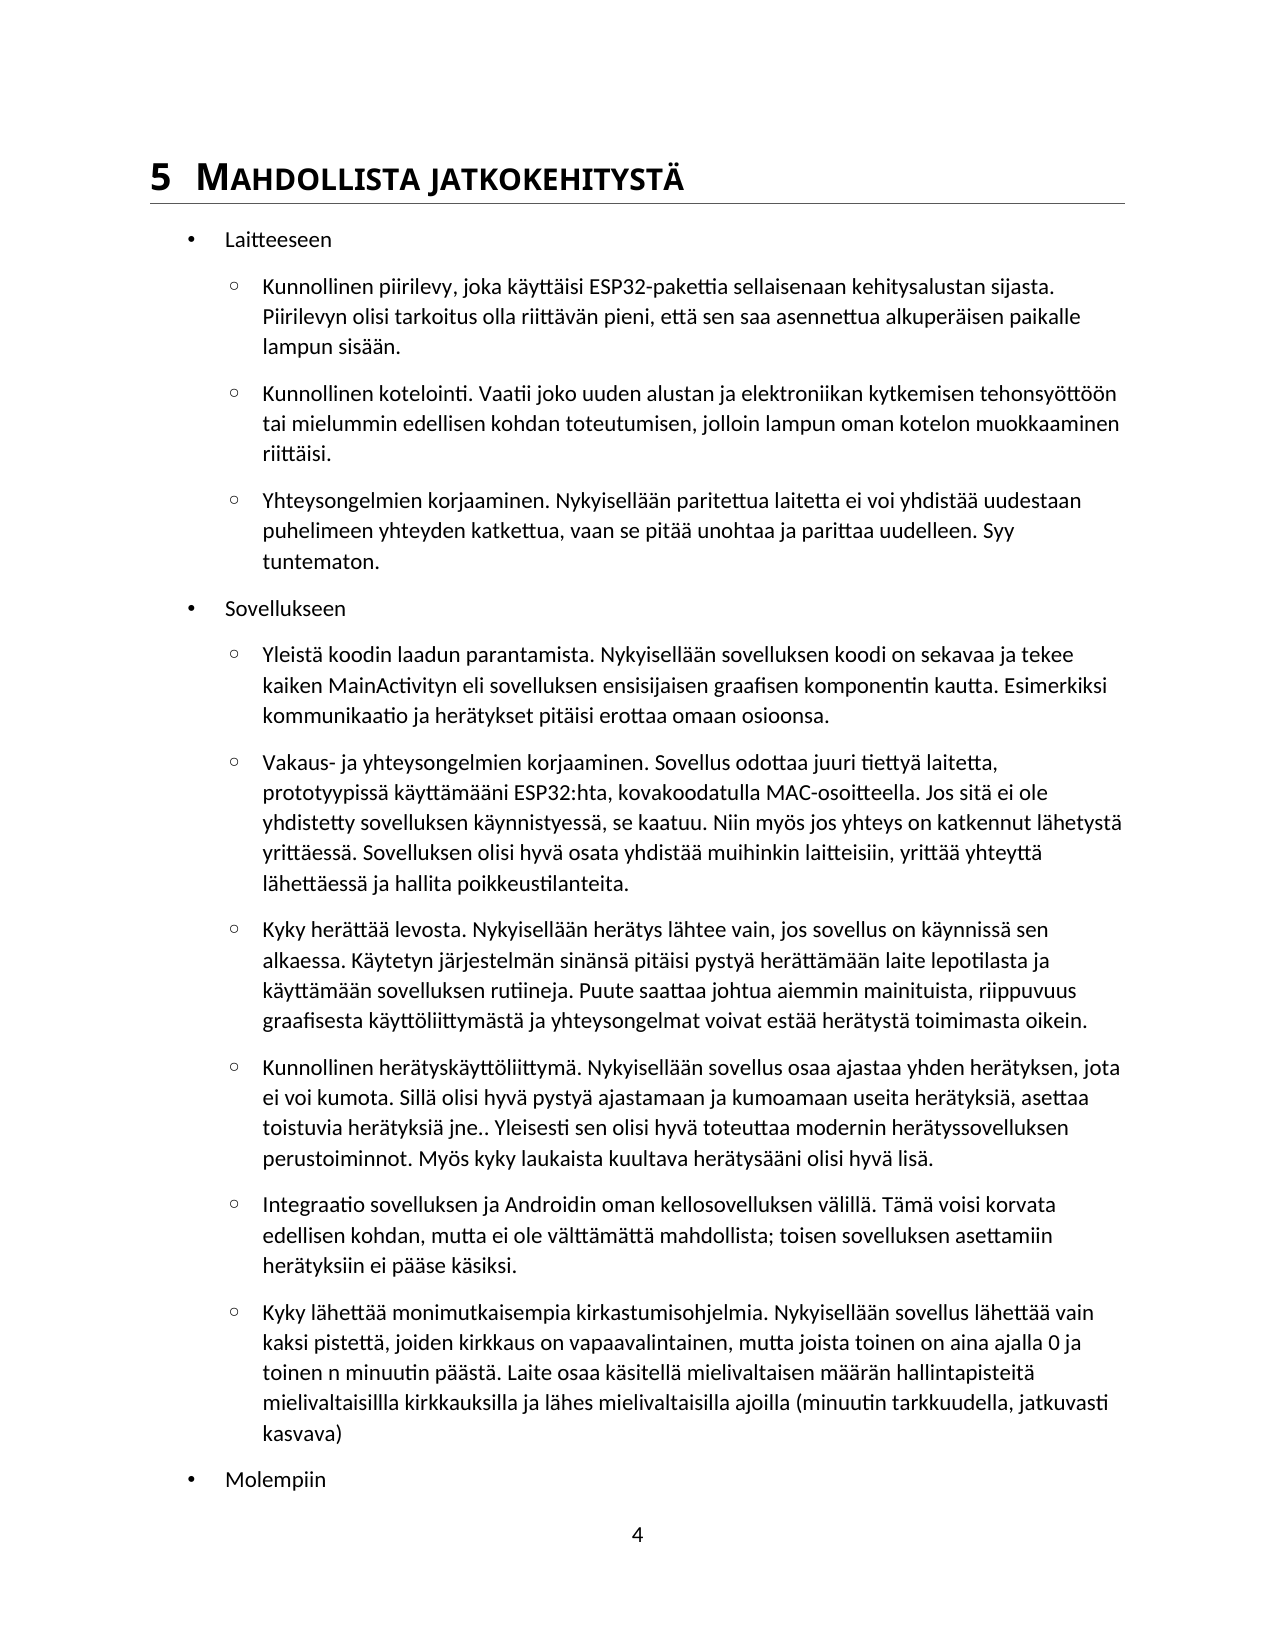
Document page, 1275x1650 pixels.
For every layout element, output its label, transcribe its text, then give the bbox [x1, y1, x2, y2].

list Molempiin [187, 1466, 1125, 1493]
list Kunnollinen herätyskäyttöliittymä. Nykyisellään sovellus osaa ajastaa yhden herätyksen, jota ei voi kumota. Sillä olisi hyvä pystyä ajastamaan ja kumoamaan useita herätyksiä, asettaa toistuvia herätyksiä jne.. Yleisesti sen olisi hyvä toteuttaa modernin herätyssovelluksen perustoiminnot. Myös kyky laukaista kuultava herätysääni olisi hyvä lisä. [225, 1053, 1125, 1172]
list Kyky lähettää monimutkaisempia kirkastumisohjelmia. Nykyisellään sovellus lähettää vain kaksi pistettä, joiden kirkkaus on vapaavalintainen, mutta joista toinen on aina ajalla 0 ja toinen n minuutin päästä. Laite osaa käsitellä mielivaltaisen määrän hallintapisteitä mielivaltaisillla kirkkauksilla ja lähes mielivaltaisilla ajoilla (minuutin tarkkuudella, jatkuvasti kasvava) [225, 1298, 1125, 1447]
list Laitteeseen [187, 225, 1125, 253]
subtitle Mahdollista jatkokehitystä [150, 150, 1125, 203]
list Yleistä koodin laadun parantamista. Nykyisellään sovelluksen koodi on sekavaa ja tekee kaiken MainActivityn eli sovelluksen ensisijaisen graafisen komponentin kautta. Esimerkiksi kommunikaatio ja herätykset pitäisi erottaa omaan osioonsa. [225, 641, 1125, 729]
list Vakaus- ja yhteysongelmien korjaaminen. Sovellus odottaa juuri tiettyä laitetta, prototyypissä käyttämääni ESP32:hta, kovakoodatulla MAC-osoitteella. Jos sitä ei ole yhdistetty sovelluksen käynnistyessä, se kaatuu. Niin myös jos yhteys on katkennut lähetystä yrittäessä. Sovelluksen olisi hyvä osata yhdistää muihinkin laitteisiin, yrittää yhteyttä lähettäessä ja hallita poikkeustilanteita. [225, 748, 1125, 897]
list Kyky herättää levosta. Nykyisellään herätys lähtee vain, jos sovellus on käynnissä sen alkaessa. Käytetyn järjestelmän sinänsä pitäisi pystyä herättämään laite lepotilasta ja käyttämään sovelluksen rutiineja. Puute saattaa johtua aiemmin mainituista, riippuvuus graafisesta käyttöliittymästä ja yhteysongelmat voivat estää herätystä toimimasta oikein. [225, 916, 1125, 1034]
list Sovellukseen [187, 594, 1125, 622]
list Integraatio sovelluksen ja Androidin oman kellosovelluksen välillä. Tämä voisi korvata edellisen kohdan, mutta ei ole välttämättä mahdollista; toisen sovelluksen asettamiin herätyksiin ei pääse käsiksi. [225, 1191, 1125, 1279]
list Yhteysongelmien korjaaminen. Nykyisellään paritettua laitetta ei voi yhdistää uudestaan puhelimeen yhteyden katkettua, vaan se pitää unohtaa ja parittaa uudelleen. Syy tuntematon. [225, 486, 1125, 575]
list Kunnollinen piirilevy, joka käyttäisi ESP32-pakettia sellaisenaan kehitysalustan sijasta. Piirilevyn olisi tarkoitus olla riittävän pieni, että sen saa asennettua alkuperäisen paikalle lampun sisään. [225, 272, 1125, 360]
list Kunnollinen kotelointi. Vaatii joko uuden alustan ja elektroniikan kytkemisen tehonsyöttöön tai mielummin edellisen kohdan toteutumisen, jolloin lampun oman kotelon muokkaaminen riittäisi. [225, 379, 1125, 467]
